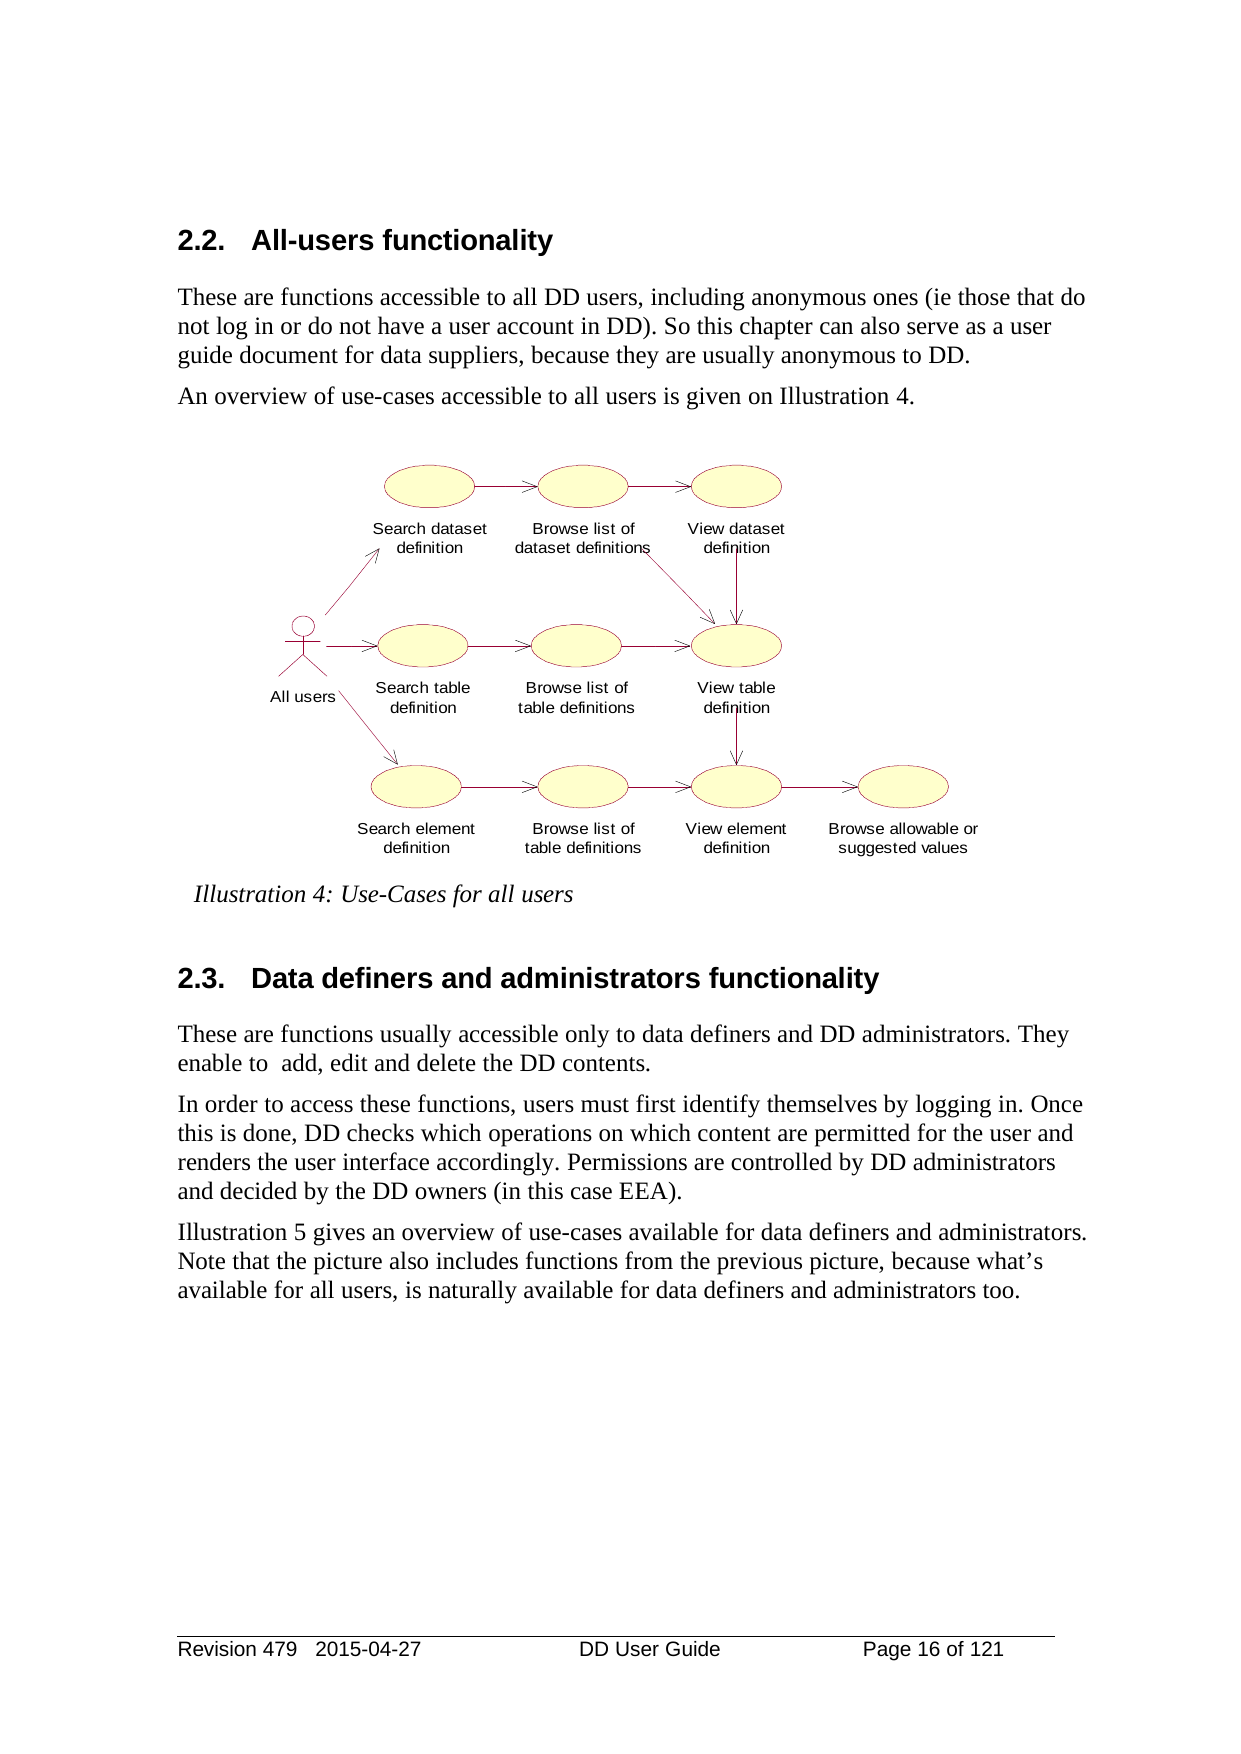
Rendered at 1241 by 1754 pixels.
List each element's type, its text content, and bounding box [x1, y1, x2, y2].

text In order to access these functions, users must first identify themselves by logging in. Once this is done, DD checks which operations on which content are permitted for the user and renders the user interface accordingly. Permissions are controlled by DD administrators and decided by the DD owners (in this case EEA). [177, 1089, 1092, 1205]
text These are functions usually accessible only to data definers and DD administrators. They enable to add, edit and delete the DD contents. [177, 1019, 1092, 1077]
subtitle Data definers and administrators functionality [177, 961, 1092, 994]
text Illustration 5 gives an overview of use-cases available for data definers and administrators. Note that the picture also includes functions from the previous picture, because what’s available for all users, is naturally available for data definers and administrators too. [177, 1217, 1092, 1304]
text An overview of use-cases accessible to all users is given on Illustration 4. [177, 381, 1092, 409]
subtitle All-users functionality [177, 223, 1092, 257]
text These are functions accessible to all DD users, including anonymous ones (ie those that do not log in or do not have a user account in DD). So this chapter can also serve as a user guide document for data suppliers, because they are usually anonymous to DD. [177, 282, 1092, 369]
text Illustration 4: Use-Cases for all users [194, 443, 1076, 908]
